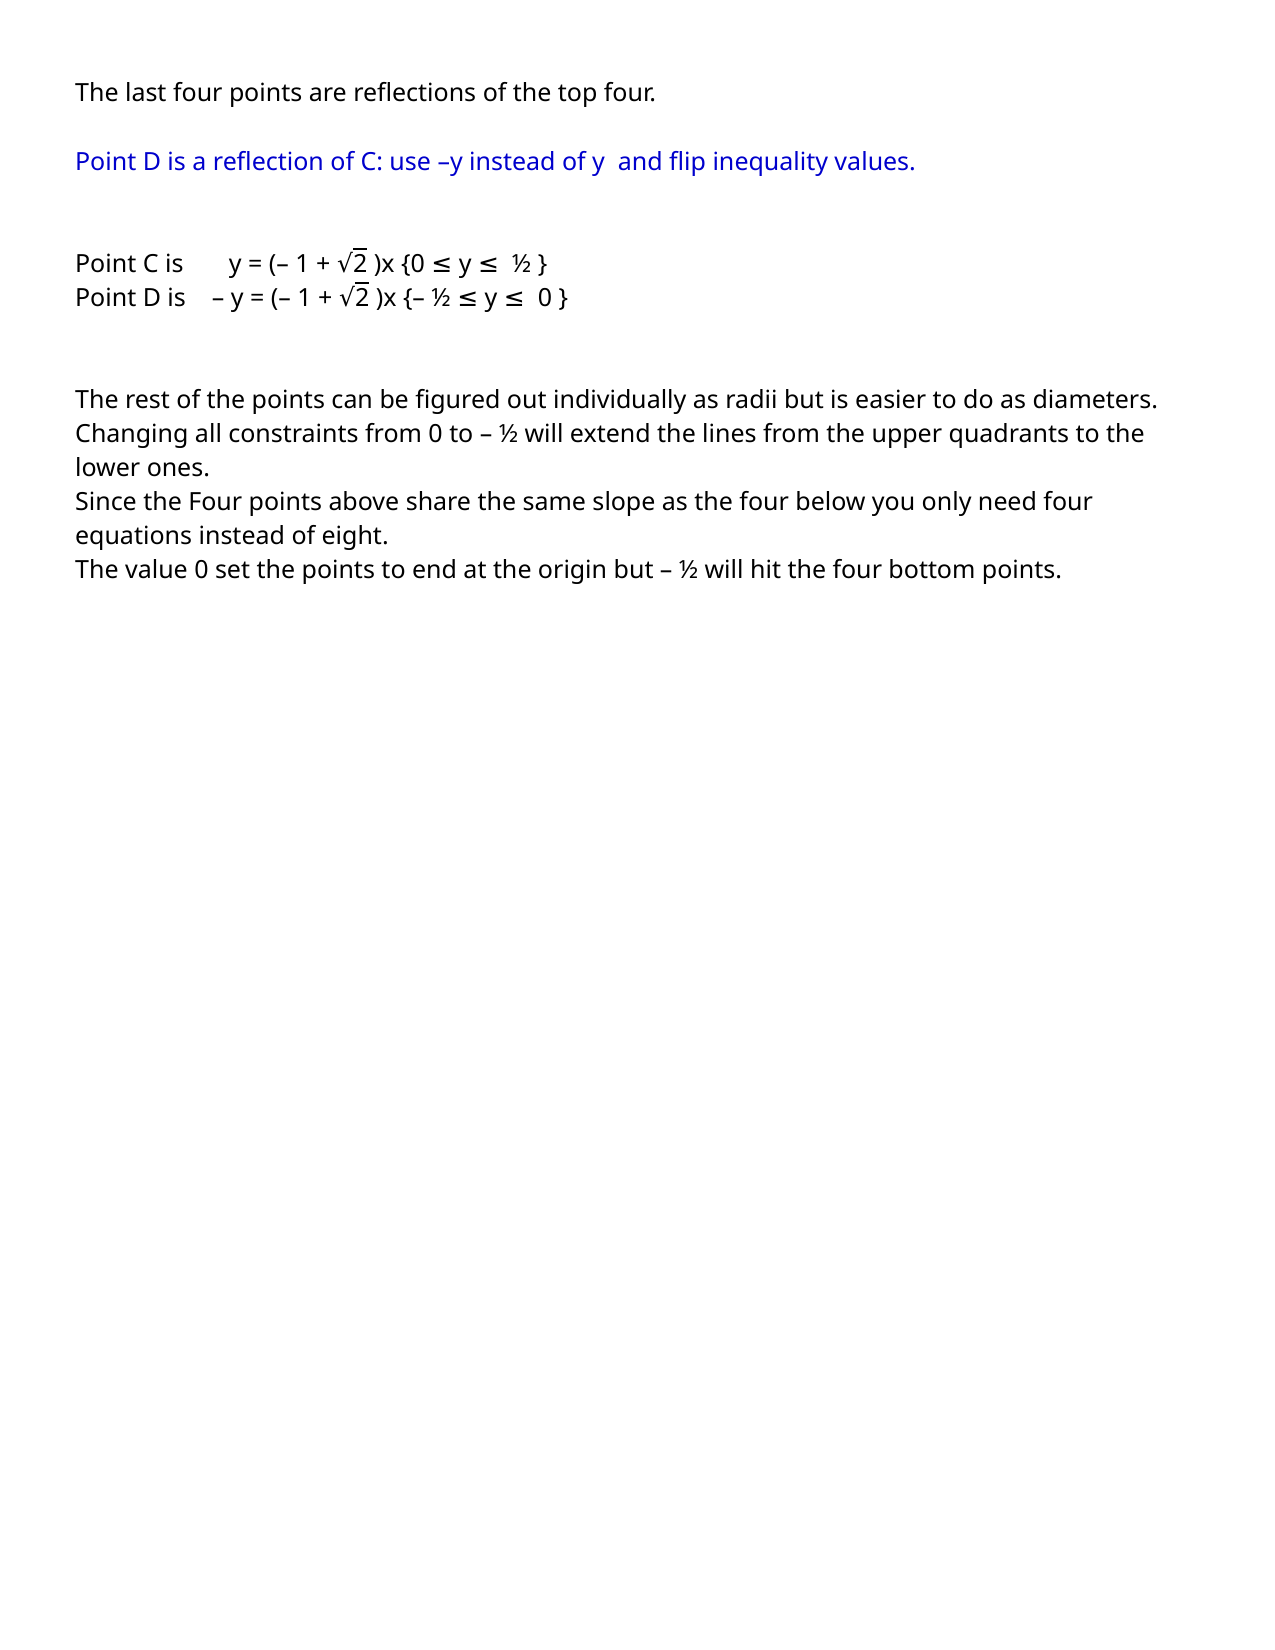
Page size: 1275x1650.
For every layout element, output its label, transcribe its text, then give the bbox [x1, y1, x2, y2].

text Point D is a reflection of C: use –y instead of y and flip inequality values. [75, 143, 1200, 177]
text Point C is y = (– 1 + √2 )x {0 ≤ y ≤ ½ } [75, 245, 1200, 279]
text Point D is – y = (– 1 + √2 )x {– ½ ≤ y ≤ 0 } [75, 279, 1200, 313]
text The last four points are reflections of the top four. [75, 75, 1200, 109]
text Since the Four points above share the same slope as the four below you only need four equations instead of eight. [75, 484, 1200, 552]
text The rest of the points can be figured out individually as radii but is easier to do as diameters. Changing all constraints from 0 to – ½ will extend the lines from the upper quadrants to the lower ones. [75, 382, 1200, 484]
text The value 0 set the points to end at the origin but – ½ will hit the four bottom points. [75, 552, 1200, 586]
